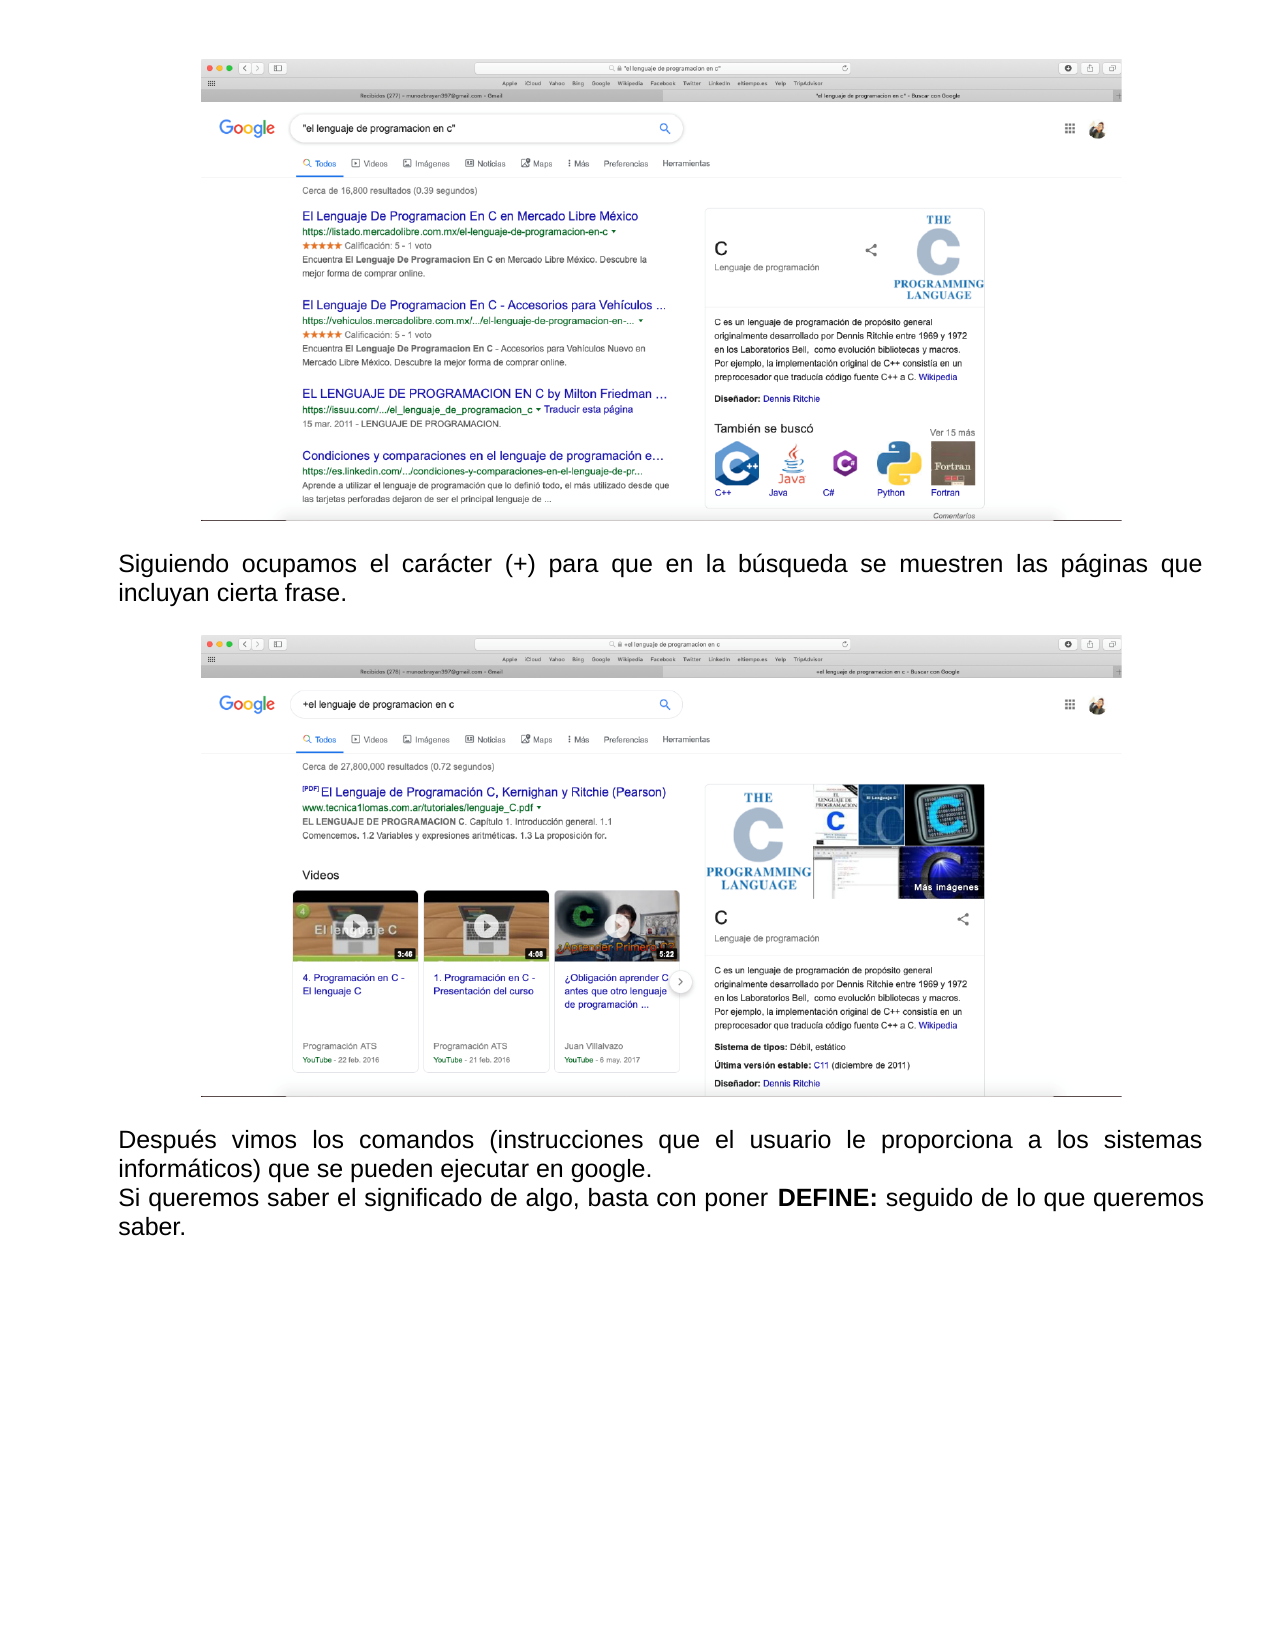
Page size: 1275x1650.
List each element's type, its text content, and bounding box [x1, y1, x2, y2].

text Después vimos los comandos (instrucciones que el usuario le proporciona a los sistemas informáticos) que se pueden ejecutar en google. [118, 1125, 1205, 1183]
text Siguiendo ocupamos el carácter (+) para que en la búsqueda se muestren las páginas que incluyan cierta frase. [118, 549, 1205, 607]
text Si queremos saber el significado de algo, basta con poner DEFINE: seguido de lo que queremos saber. [118, 1183, 1205, 1240]
